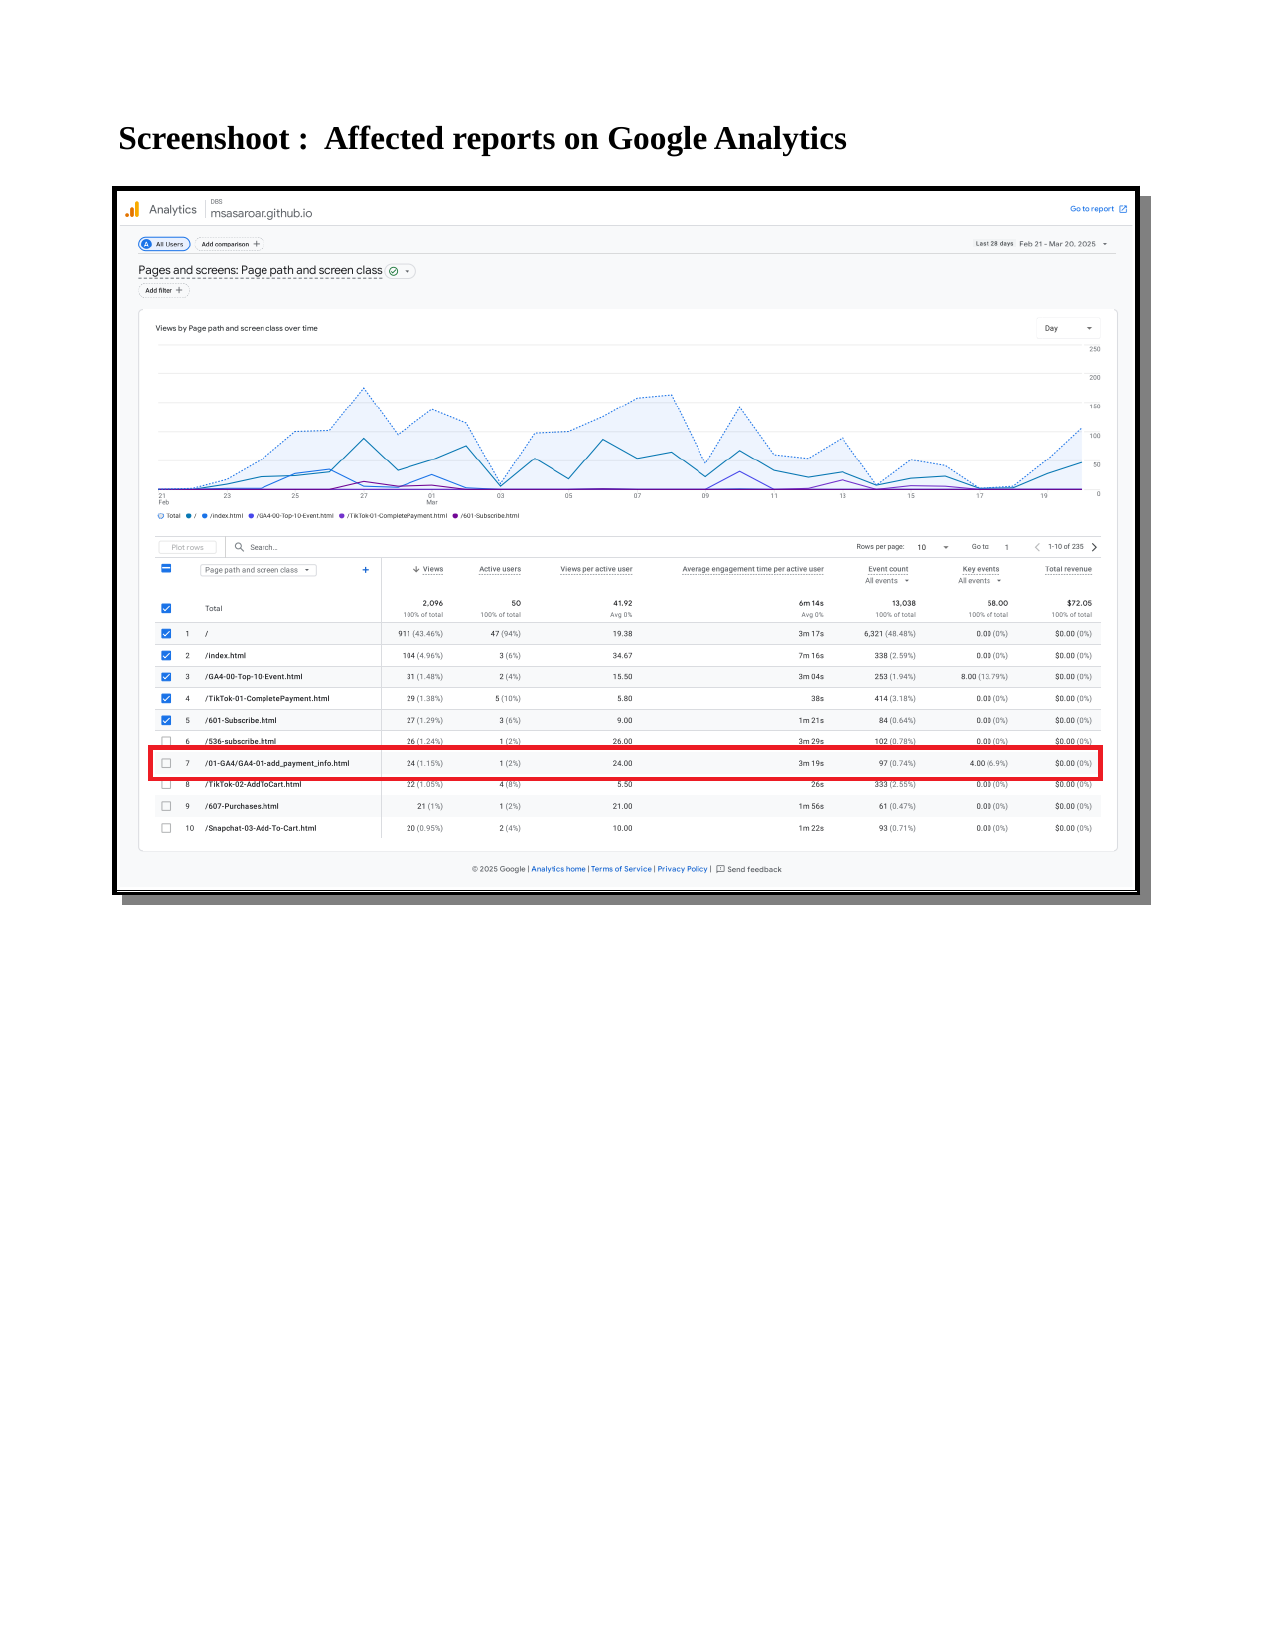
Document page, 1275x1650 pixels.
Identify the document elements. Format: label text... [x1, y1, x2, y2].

text Screenshoot : Affected reports on Google Analytics [118, 118, 1157, 156]
picture [119, 193, 1133, 887]
